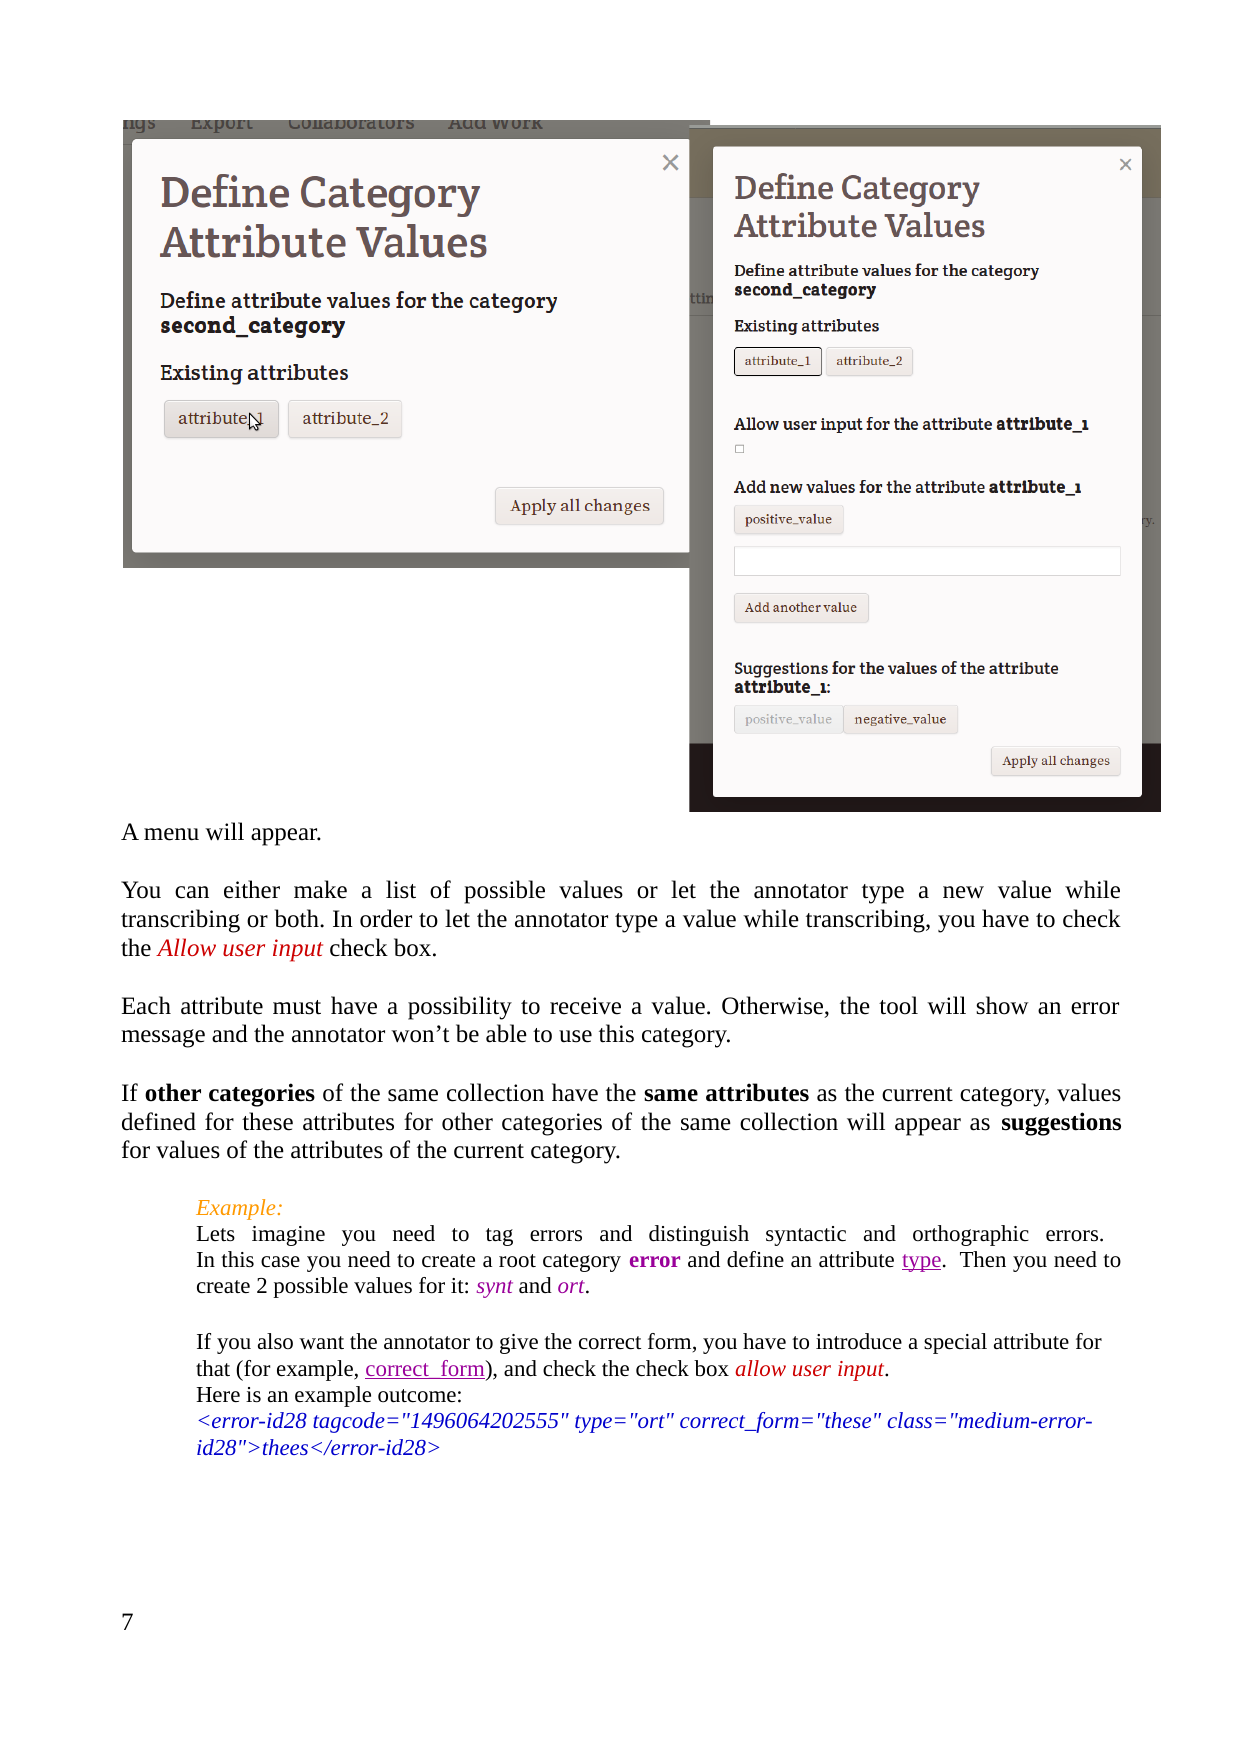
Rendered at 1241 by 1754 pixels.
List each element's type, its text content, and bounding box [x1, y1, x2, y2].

text A menu will appear. [121, 817, 1122, 846]
text Each attribute must have a possibility to receive a value. Otherwise, the tool will show an error message and the annotator won’t be able to use this category. [121, 991, 1122, 1048]
text If other categories of the same collection have the same attributes as the current category, values defined for these attributes for other categories of the same collection will appear as suggestions for values of the attributes of the current category. [121, 1078, 1122, 1164]
picture [596, 120, 687, 568]
text Example: Lets imagine you need to tag errors and distinguish syntactic and orthographic errors. In this case you need to create a root category error and define an attribute type. Then you need to create 2 possible values for it: synt and ort. [196, 1193, 1122, 1299]
text You can either make a list of possible values or let the annotator type a new value while transcribing or both. In order to let the annotator type a value while transcribing, you have to check the Allow user input check box. [121, 875, 1122, 961]
text If you also want the annotator to give the correct form, you have to introduce a special attribute for that (for example, correct_form), and check the check box allow user input. Here is an example outcome: <error-id28 tagcode="1496064202555" type="ort" correct_form="these" class="medium-error-id28">thees</error-id28> [196, 1328, 1122, 1487]
picture [1069, 125, 1143, 812]
